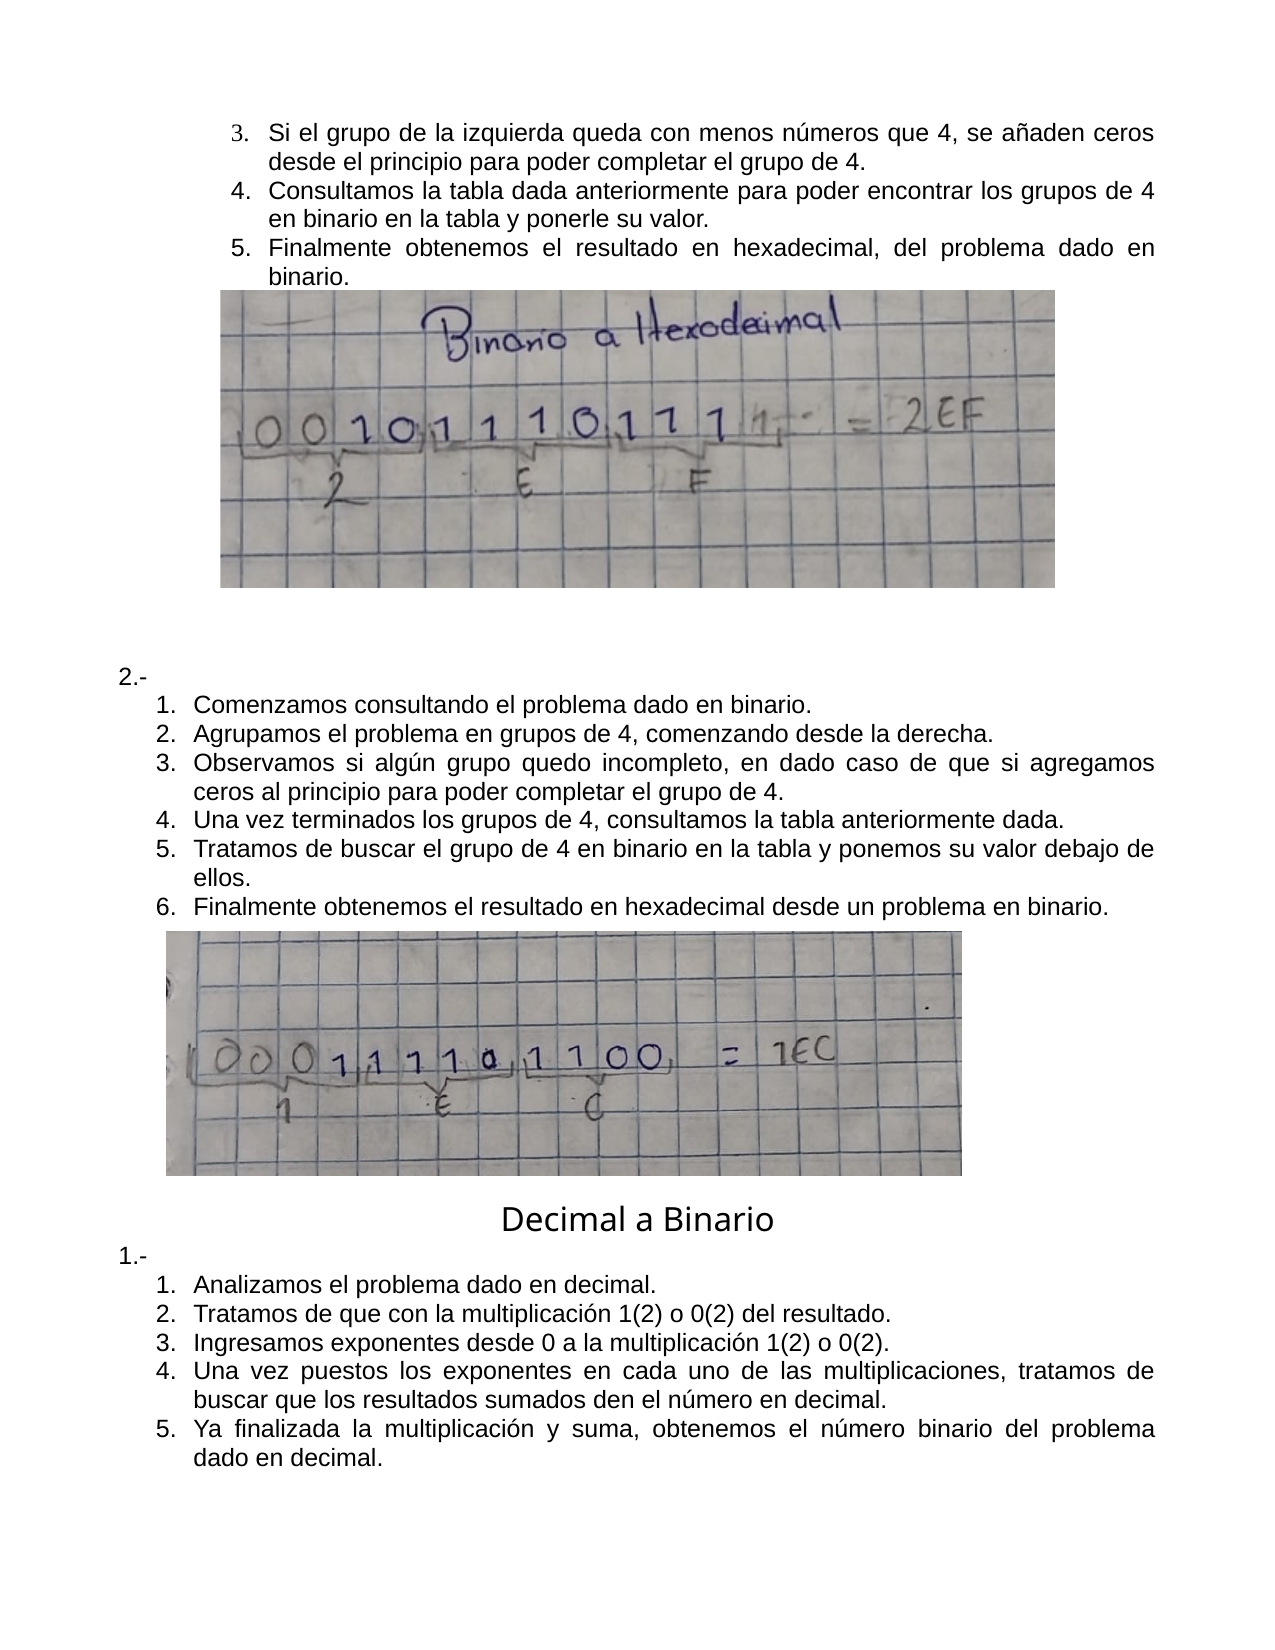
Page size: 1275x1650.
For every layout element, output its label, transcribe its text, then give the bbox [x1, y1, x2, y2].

list Comenzamos consultando el problema dado en binario. [156, 518, 1157, 547]
list Agrupamos el problema en grupos de 4, comenzando desde la derecha. [156, 547, 1157, 575]
list Ingresamos exponentes desde 0 a la multiplicación 1(2) o 0(2). [156, 1155, 1157, 1184]
text 1.- [118, 1069, 1157, 1097]
text 2.- [118, 489, 1157, 518]
list Una vez puestos los exponentes en cada uno de las multiplicaciones, tratamos de buscar que los resultados sumados den el número en decimal. [156, 1184, 1157, 1241]
list Una vez terminados los grupos de 4, consultamos la tabla anteriormente dada. [156, 633, 1157, 662]
picture [220, 118, 1055, 415]
list Ya finalizada la multiplicación y suma, obtenemos el número binario del problema dado en decimal. [156, 1241, 1157, 1299]
list Analizamos el problema dado en decimal. [156, 1097, 1157, 1126]
list Tratamos de buscar el grupo de 4 en binario en la tabla y ponemos su valor debajo de ellos. [156, 662, 1157, 719]
text Decimal a Binario [118, 1023, 1157, 1069]
list Tratamos de que con la multiplicación 1(2) o 0(2) del resultado. [156, 1126, 1157, 1155]
list Finalmente obtenemos el resultado en hexadecimal desde un problema en binario. [156, 719, 1157, 748]
list Observamos si algún grupo quedo incompleto, en dado caso de que si agregamos ceros al principio para poder completar el grupo de 4. [156, 575, 1157, 633]
picture [166, 758, 962, 1003]
